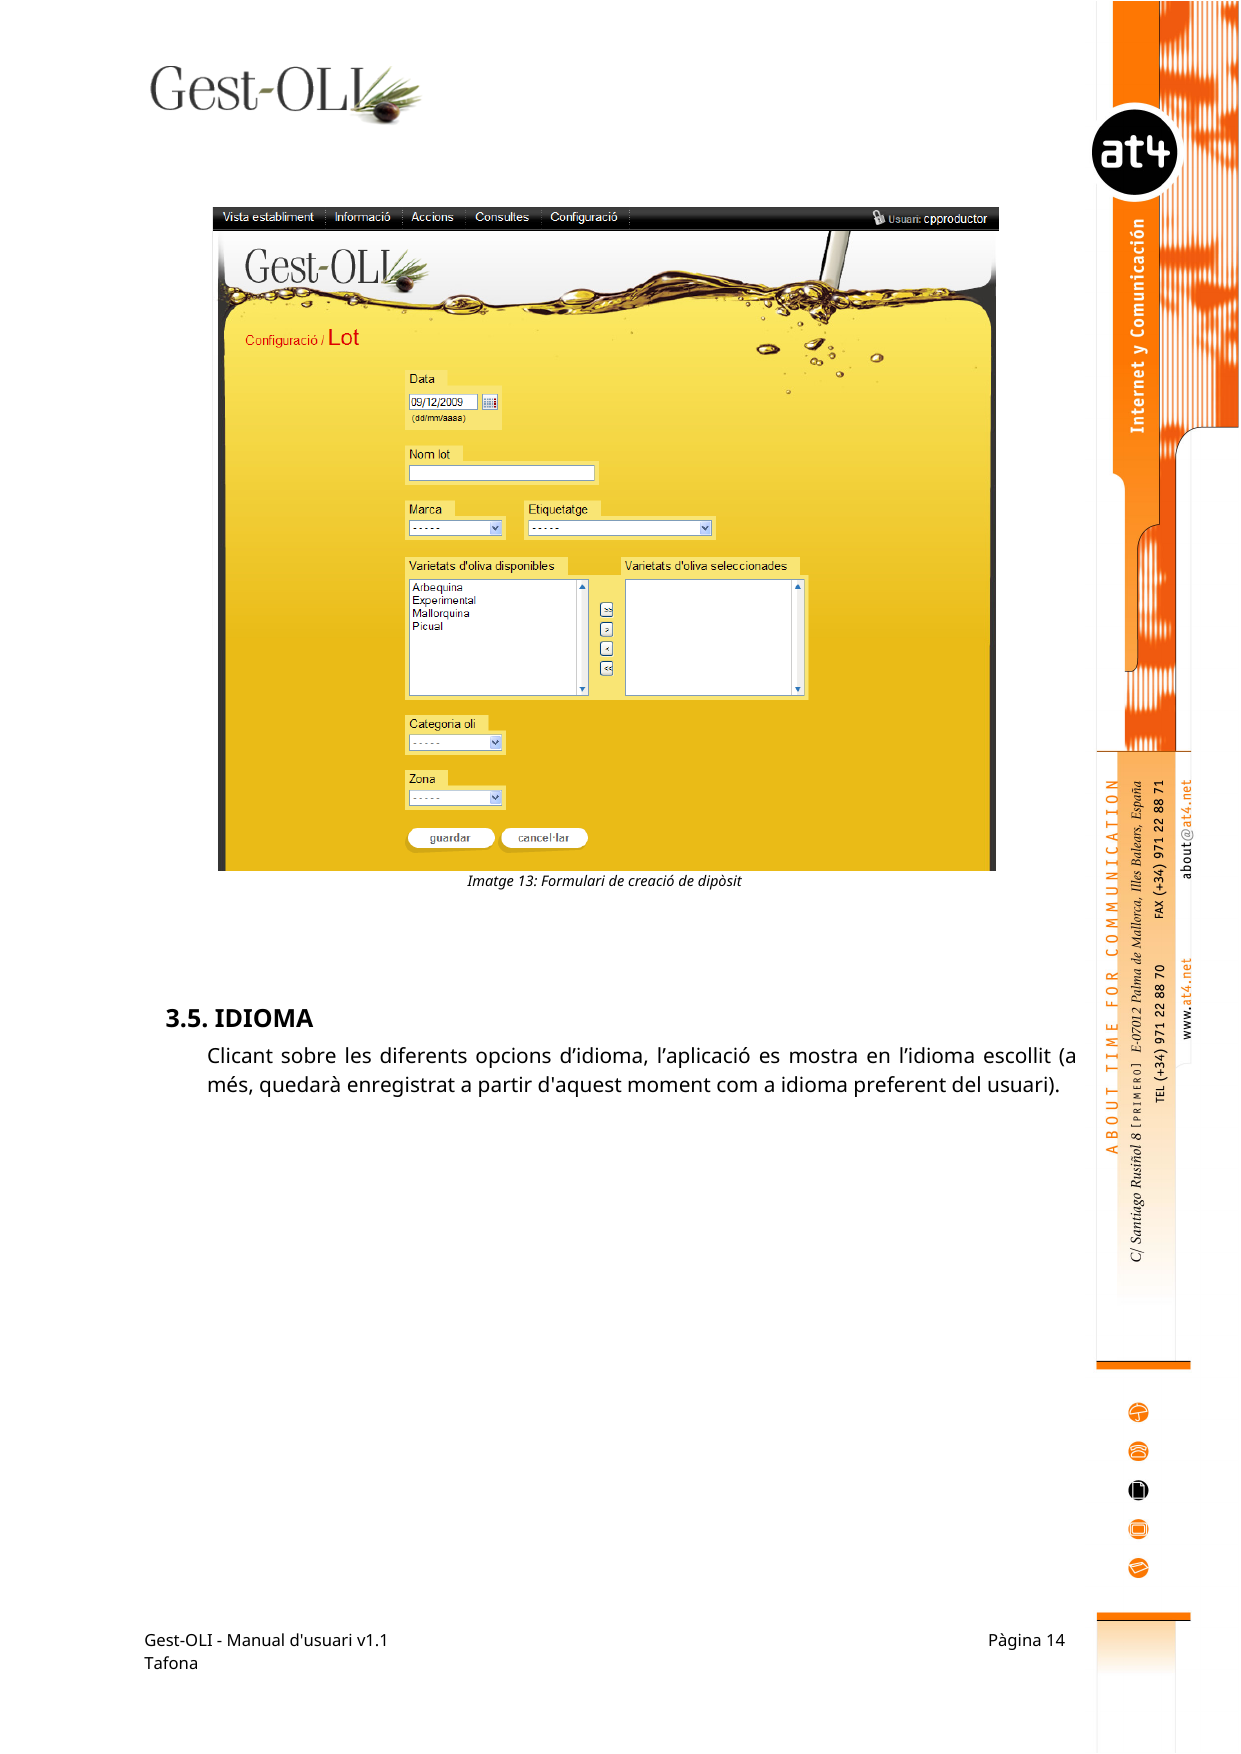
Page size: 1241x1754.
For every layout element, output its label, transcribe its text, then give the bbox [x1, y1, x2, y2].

text Imatge 13: Formulari de creació de dipòsit [212, 871, 999, 891]
picture [149, 66, 423, 126]
text Clicant sobre les diferents opcions d’idioma, l’aplicació es mostra en l’idioma escollit (a més, quedarà enregistrat a partir d'aquest moment com a idioma preferent del usuari). [207, 1041, 1078, 1098]
picture [212, 207, 999, 871]
subtitle 3.5. IDIOMA [133, 1001, 1078, 1035]
picture [1085, 1, 1239, 1753]
